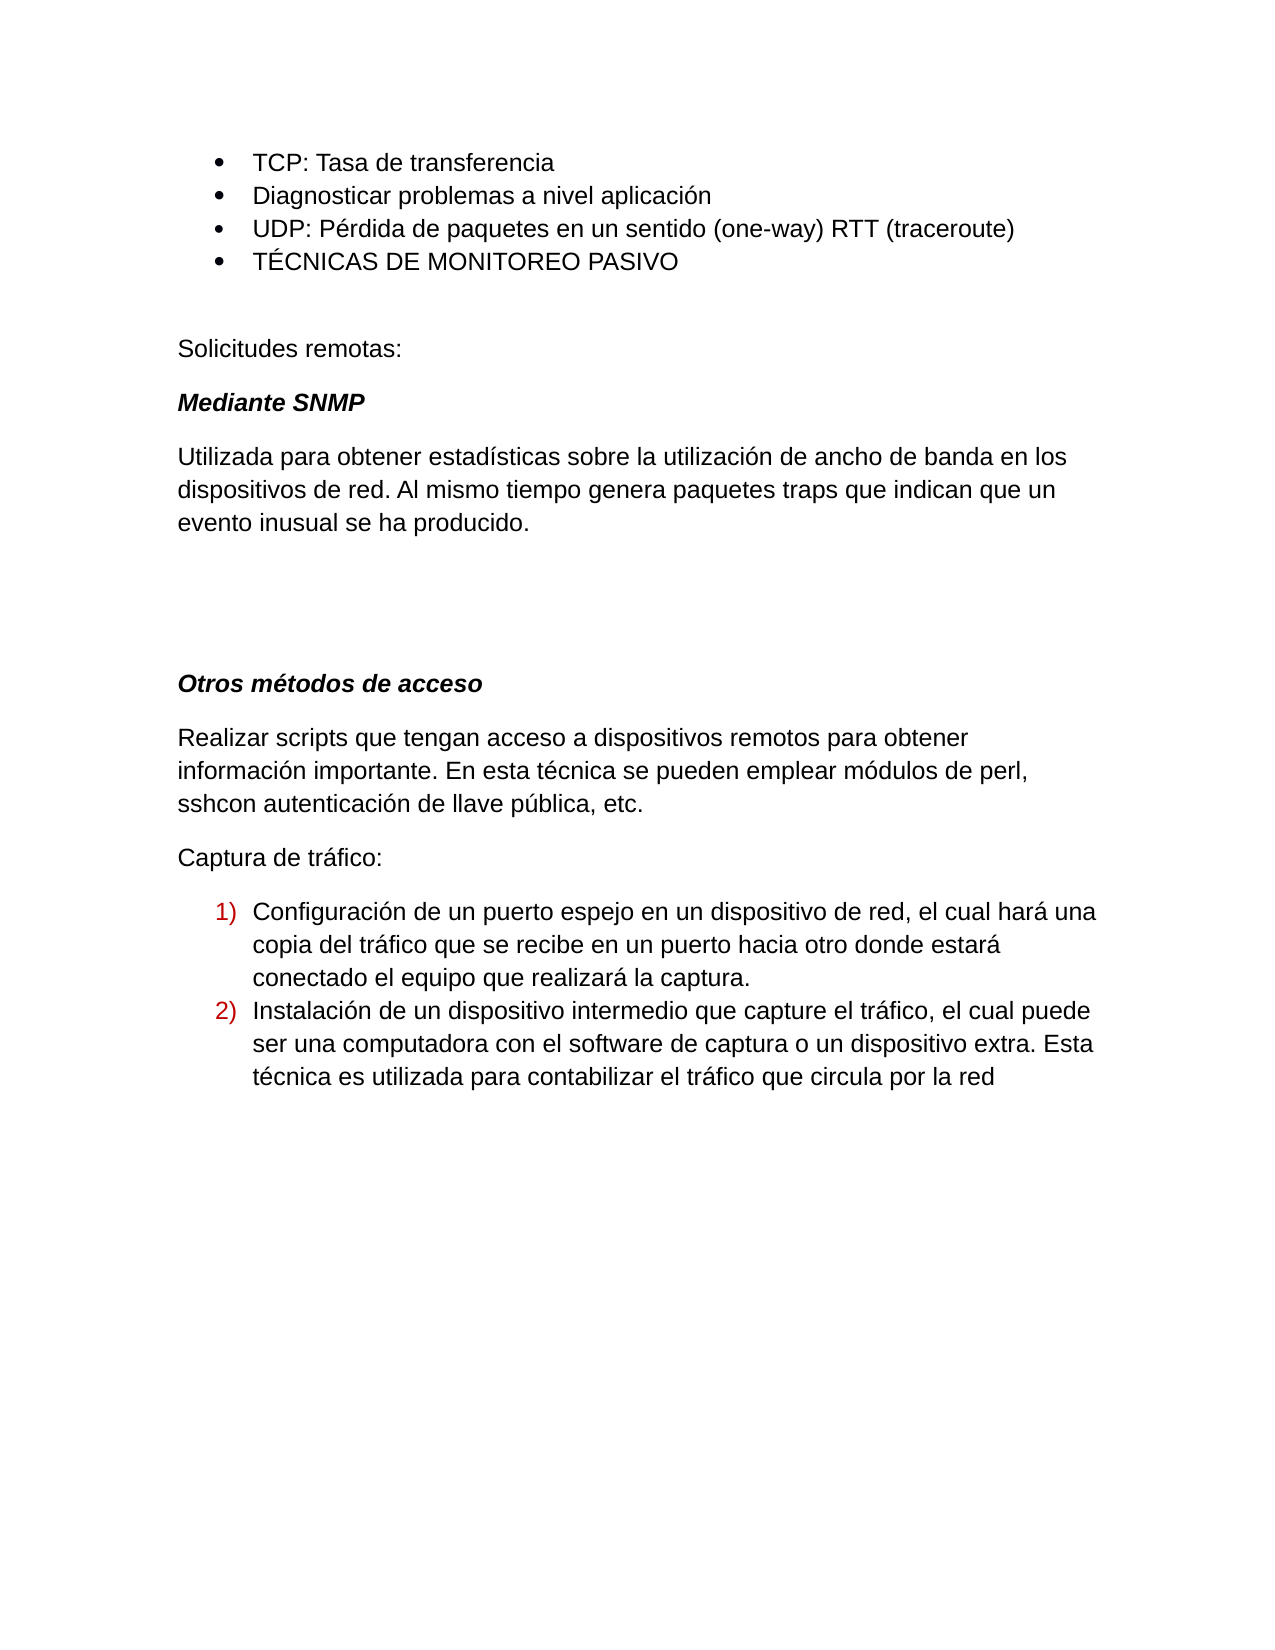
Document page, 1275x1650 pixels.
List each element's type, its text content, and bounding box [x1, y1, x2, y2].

text Utilizada para obtener estadísticas sobre la utilización de ancho de banda en los dispositivos de red. Al mismo tiempo genera paquetes traps que indican que un evento inusual se ha producido. [177, 442, 1098, 536]
text Mediante SNMP [177, 388, 1098, 416]
list Configuración de un puerto espejo en un dispositivo de red, el cual hará una copia del tráfico que se recibe en un puerto hacia otro donde estará conectado el equipo que realizará la captura. [215, 897, 1098, 992]
list UDP: Pérdida de paquetes en un sentido (one-way) RTT (traceroute) [215, 214, 1098, 243]
list Diagnosticar problemas a nivel aplicación [215, 181, 1098, 209]
text Otros métodos de acceso [177, 669, 1098, 698]
text Captura de tráfico: [177, 843, 1098, 872]
list TÉCNICAS DE MONITOREO PASIVO [215, 247, 1098, 276]
list TCP: Tasa de transferencia [215, 148, 1098, 176]
text Realizar scripts que tengan acceso a dispositivos remotos para obtener información importante. En esta técnica se pueden emplear módulos de perl, sshcon autenticación de llave pública, etc. [177, 723, 1098, 818]
list Instalación de un dispositivo intermedio que capture el tráfico, el cual puede ser una computadora con el software de captura o un dispositivo extra. Esta técnica es utilizada para contabilizar el tráfico que circula por la red [215, 996, 1098, 1091]
text Solicitudes remotas: [177, 334, 1098, 363]
